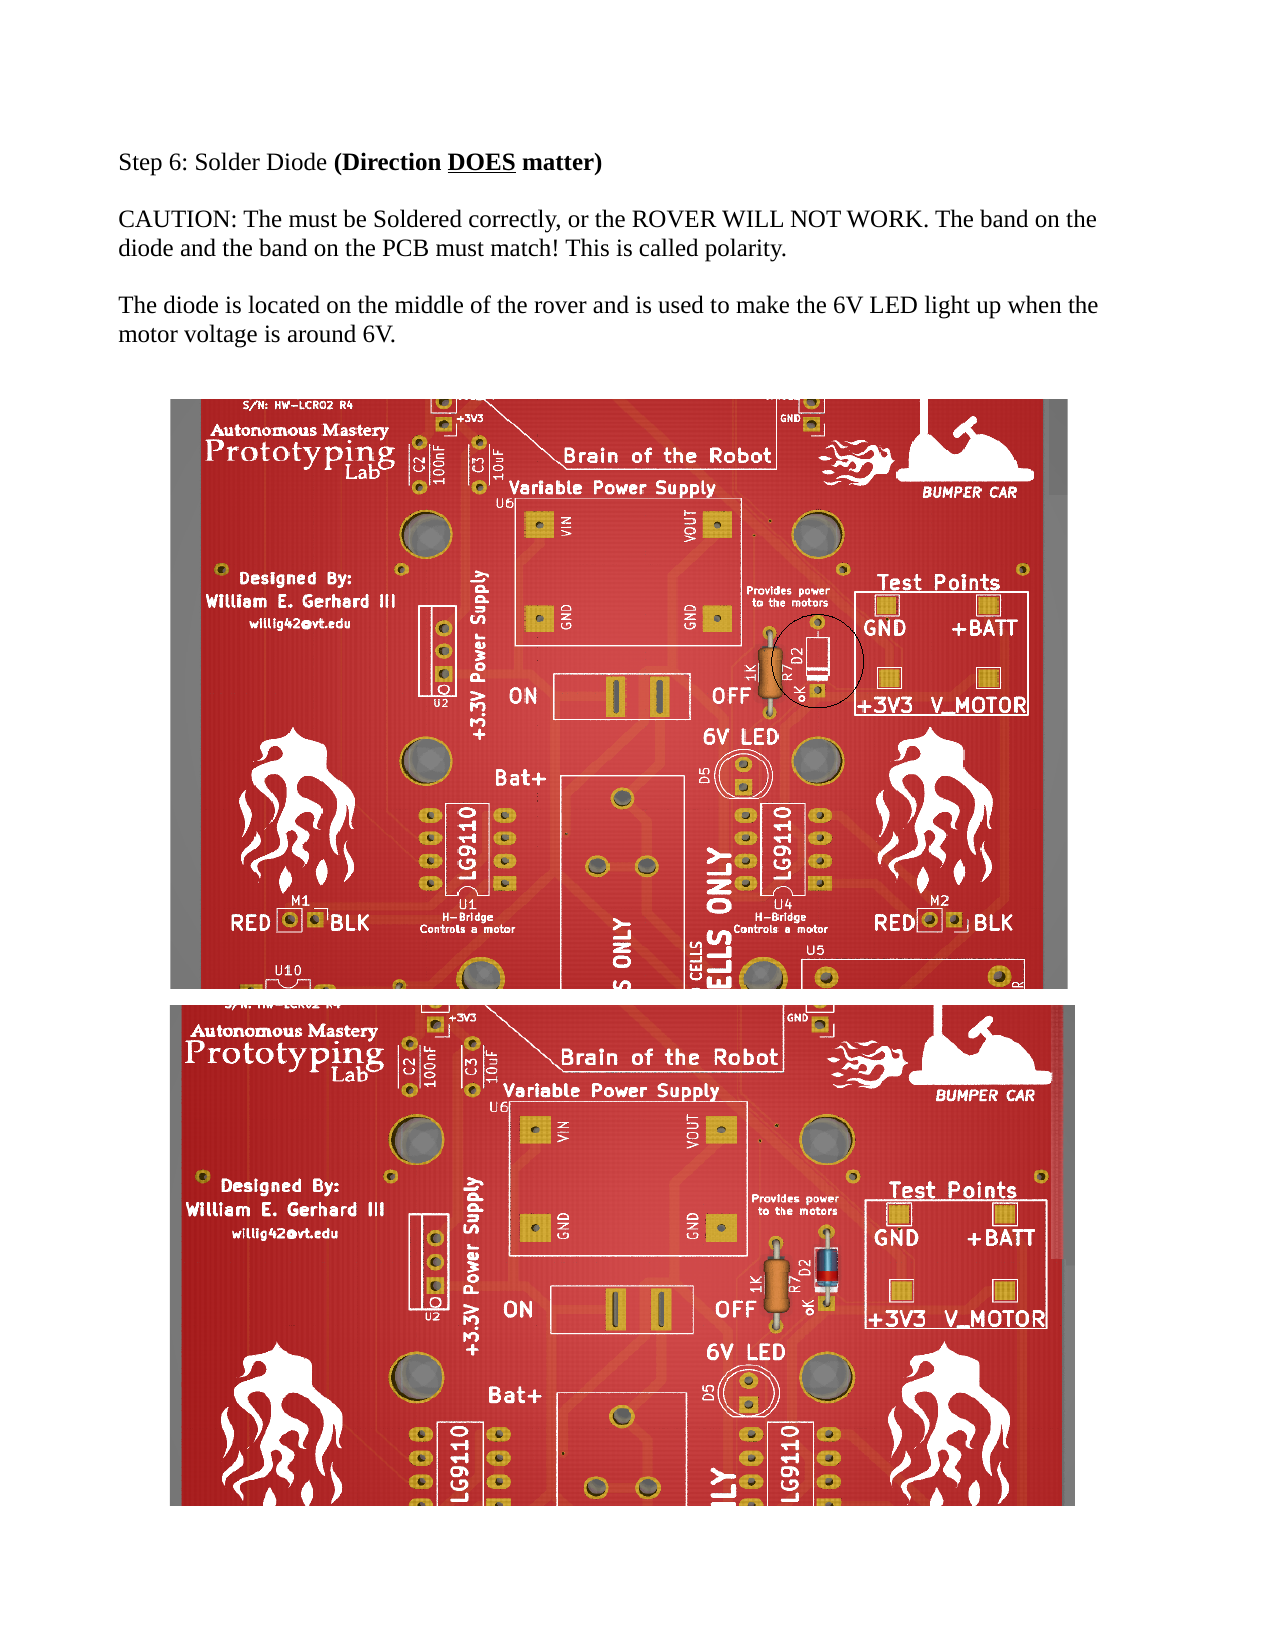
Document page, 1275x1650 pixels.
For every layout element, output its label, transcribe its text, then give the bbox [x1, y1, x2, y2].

picture [170, 399, 1068, 989]
text CAUTION: The must be Soldered correctly, or the ROVER WILL NOT WORK. The band on the diode and the band on the PCB must match! This is called polarity. [118, 204, 1157, 262]
picture [169, 1005, 1075, 1506]
text The diode is located on the middle of the rover and is used to make the 6V LED light up when the motor voltage is around 6V. [118, 291, 1157, 348]
text Step 6: Solder Diode (Direction DOES matter) [118, 147, 1157, 176]
